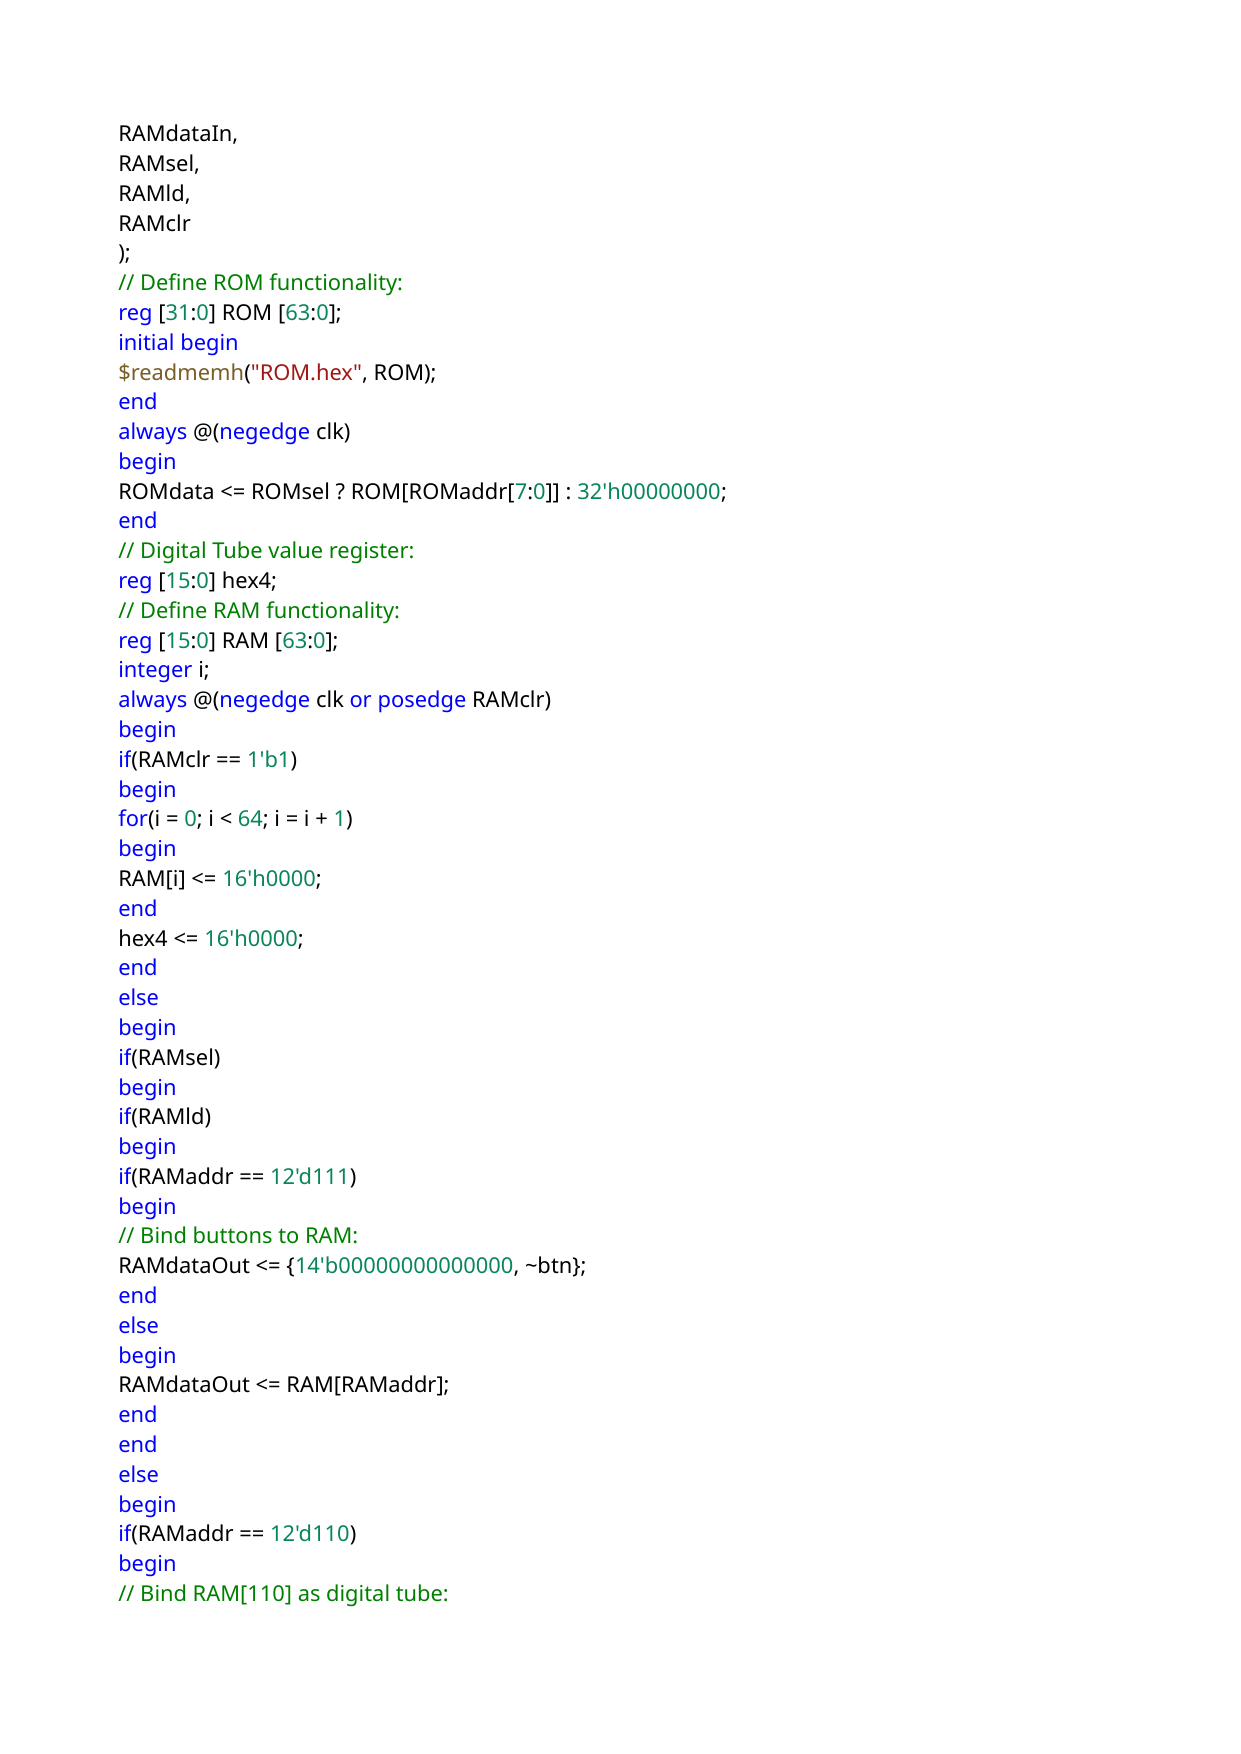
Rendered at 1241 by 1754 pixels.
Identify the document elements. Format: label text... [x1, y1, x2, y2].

text // Define RAM functionality: [118, 595, 1122, 624]
text RAMclr [118, 207, 1122, 237]
text begin [118, 1339, 1122, 1369]
text begin [118, 714, 1122, 744]
text RAMdataIn, [118, 118, 1122, 148]
text // Digital Tube value register: [118, 535, 1122, 565]
text RAMdataOut <= {14'b00000000000000, ~btn}; [118, 1250, 1122, 1280]
text hex4 <= 16'h0000; [118, 922, 1122, 952]
text RAMdataOut <= RAM[RAMaddr]; [118, 1369, 1122, 1399]
text RAM[i] <= 16'h0000; [118, 863, 1122, 893]
text end [118, 952, 1122, 982]
text begin [118, 833, 1122, 863]
text reg [15:0] hex4; [118, 565, 1122, 595]
text end [118, 1429, 1122, 1459]
text always @(negedge clk or posedge RAMclr) [118, 684, 1122, 714]
text if(RAMsel) [118, 1042, 1122, 1071]
text begin [118, 773, 1122, 803]
text end [118, 1399, 1122, 1429]
text if(RAMaddr == 12'd111) [118, 1161, 1122, 1191]
text begin [118, 446, 1122, 476]
text else [118, 1459, 1122, 1488]
text else [118, 1310, 1122, 1339]
text // Bind buttons to RAM: [118, 1220, 1122, 1250]
text RAMld, [118, 178, 1122, 207]
text begin [118, 1071, 1122, 1101]
text ); [118, 237, 1122, 267]
text reg [15:0] RAM [63:0]; [118, 624, 1122, 654]
text integer i; [118, 654, 1122, 684]
text if(RAMclr == 1'b1) [118, 744, 1122, 773]
text for(i = 0; i < 64; i = i + 1) [118, 803, 1122, 833]
text if(RAMaddr == 12'd110) [118, 1518, 1122, 1548]
text // Bind RAM[110] as digital tube: [118, 1578, 1122, 1608]
text always @(negedge clk) [118, 416, 1122, 446]
text begin [118, 1012, 1122, 1042]
text reg [31:0] ROM [63:0]; [118, 297, 1122, 327]
text $readmemh("ROM.hex", ROM); [118, 356, 1122, 386]
text begin [118, 1191, 1122, 1220]
text begin [118, 1488, 1122, 1518]
text end [118, 893, 1122, 922]
text ROMdata <= ROMsel ? ROM[ROMaddr[7:0]] : 32'h00000000; [118, 476, 1122, 505]
text end [118, 386, 1122, 416]
text initial begin [118, 327, 1122, 356]
text if(RAMld) [118, 1101, 1122, 1131]
text RAMsel, [118, 148, 1122, 178]
text // Define ROM functionality: [118, 267, 1122, 297]
text end [118, 505, 1122, 535]
text begin [118, 1131, 1122, 1161]
text end [118, 1280, 1122, 1310]
text begin [118, 1548, 1122, 1578]
text else [118, 982, 1122, 1012]
